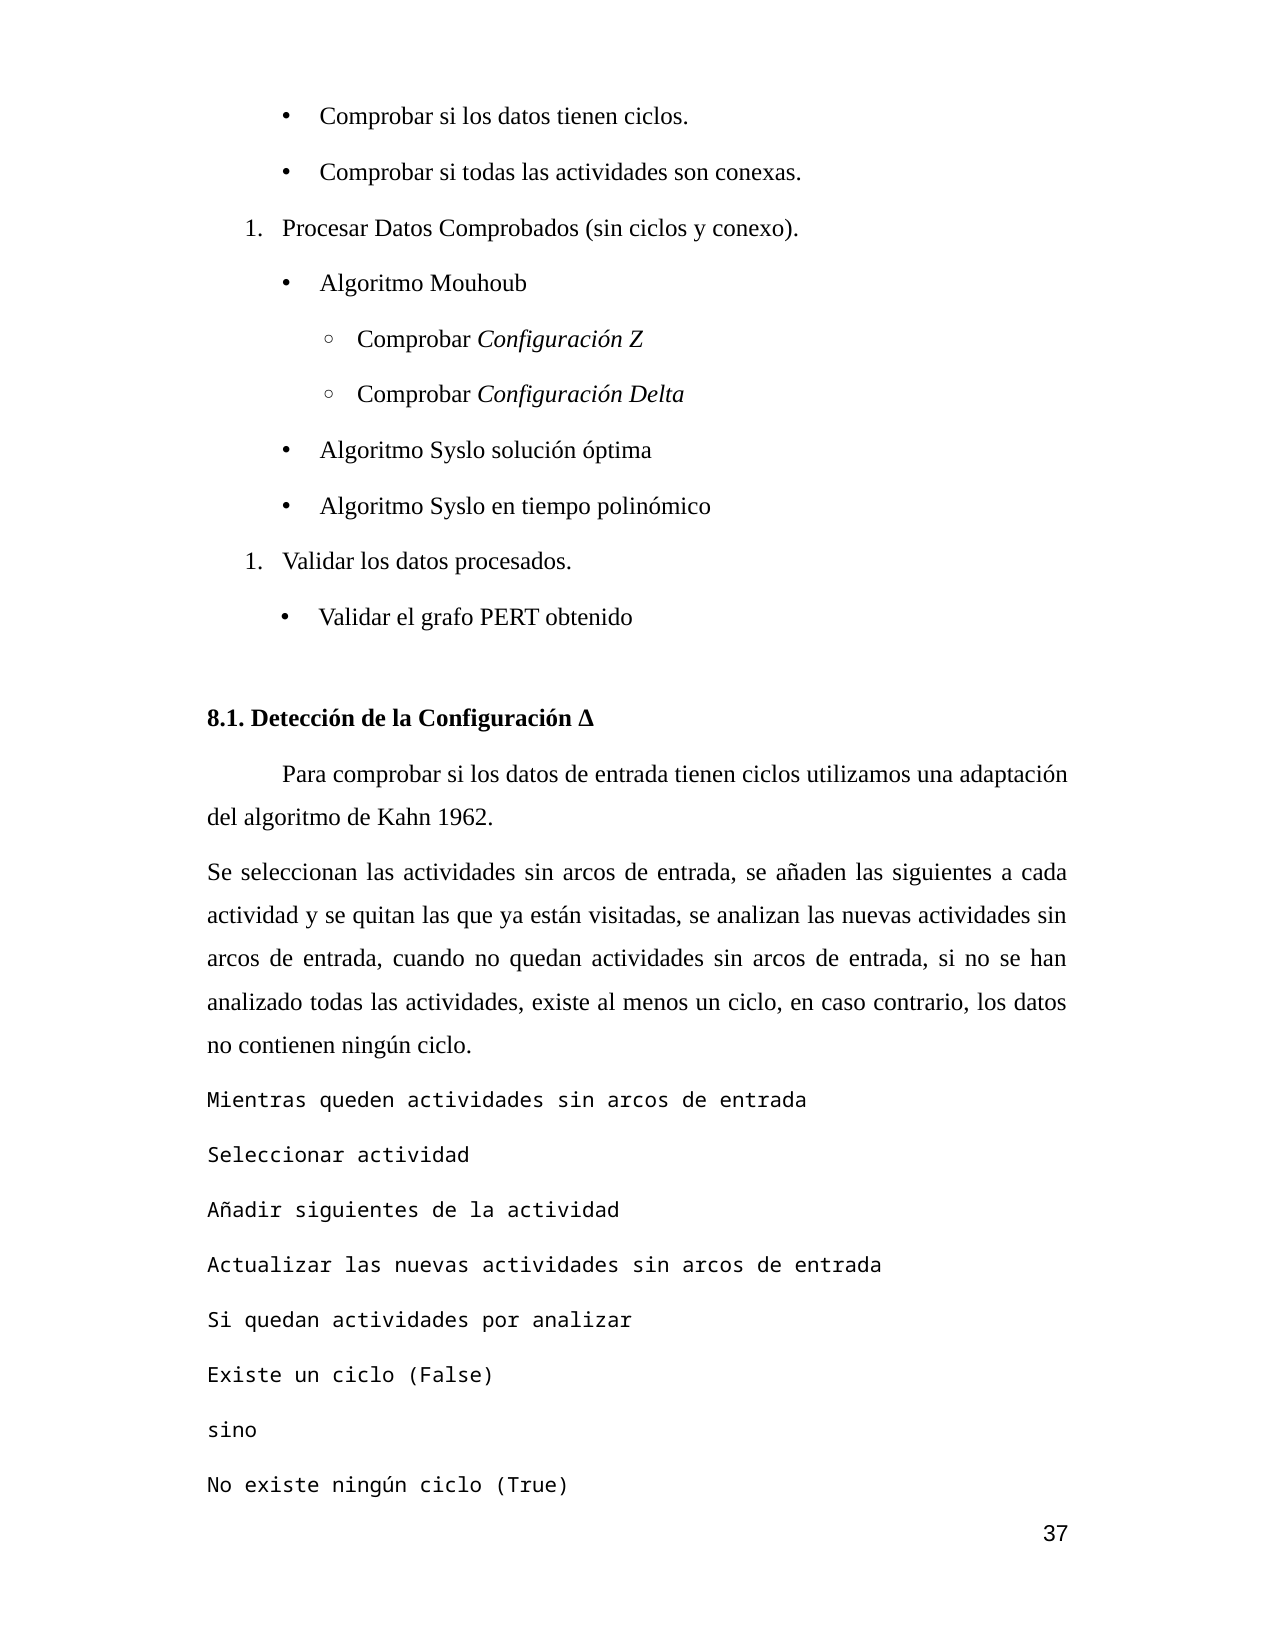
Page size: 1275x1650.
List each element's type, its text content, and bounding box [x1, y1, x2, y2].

text Se seleccionan las actividades sin arcos de entrada, se añaden las siguientes a cada actividad y se quitan las que ya están visitadas, se analizan las nuevas actividades sin arcos de entrada, cuando no quedan actividades sin arcos de entrada, si no se han analizado todas las actividades, existe al menos un ciclo, en caso contrario, los datos no contienen ningún ciclo. [207, 857, 1068, 1058]
text Para comprobar si los datos de entrada tienen ciclos utilizamos una adaptación del algoritmo de Kahn 1962. [207, 759, 1068, 831]
text No existe ningún ciclo (True) [207, 1470, 1068, 1499]
text Actualizar las nuevas actividades sin arcos de entrada [207, 1250, 1068, 1279]
list Algoritmo Syslo en tiempo polinómico [282, 491, 1068, 519]
text sino [207, 1415, 1068, 1444]
list Comprobar si todas las actividades son conexas. [282, 157, 1068, 186]
list Algoritmo Syslo solución óptima [282, 435, 1068, 464]
list Algoritmo Mouhoub [282, 268, 1068, 297]
text Si quedan actividades por analizar [207, 1305, 1068, 1334]
text Existe un ciclo (False) [207, 1360, 1068, 1389]
list Procesar Datos Comprobados (sin ciclos y conexo). [244, 213, 1068, 241]
list Comprobar si los datos tienen ciclos. [282, 101, 1068, 130]
text Mientras queden actividades sin arcos de entrada [207, 1085, 1068, 1114]
text Seleccionar actividad [207, 1140, 1068, 1169]
list Validar los datos procesados. [244, 546, 1068, 575]
text 8.1. Detección de la Configuración Δ [207, 703, 1068, 732]
list Comprobar Configuración Z [319, 324, 1068, 353]
list Comprobar Configuración Delta [319, 379, 1068, 408]
text Añadir siguientes de la actividad [207, 1195, 1068, 1224]
list Validar el grafo PERT obtenido [281, 602, 1068, 631]
